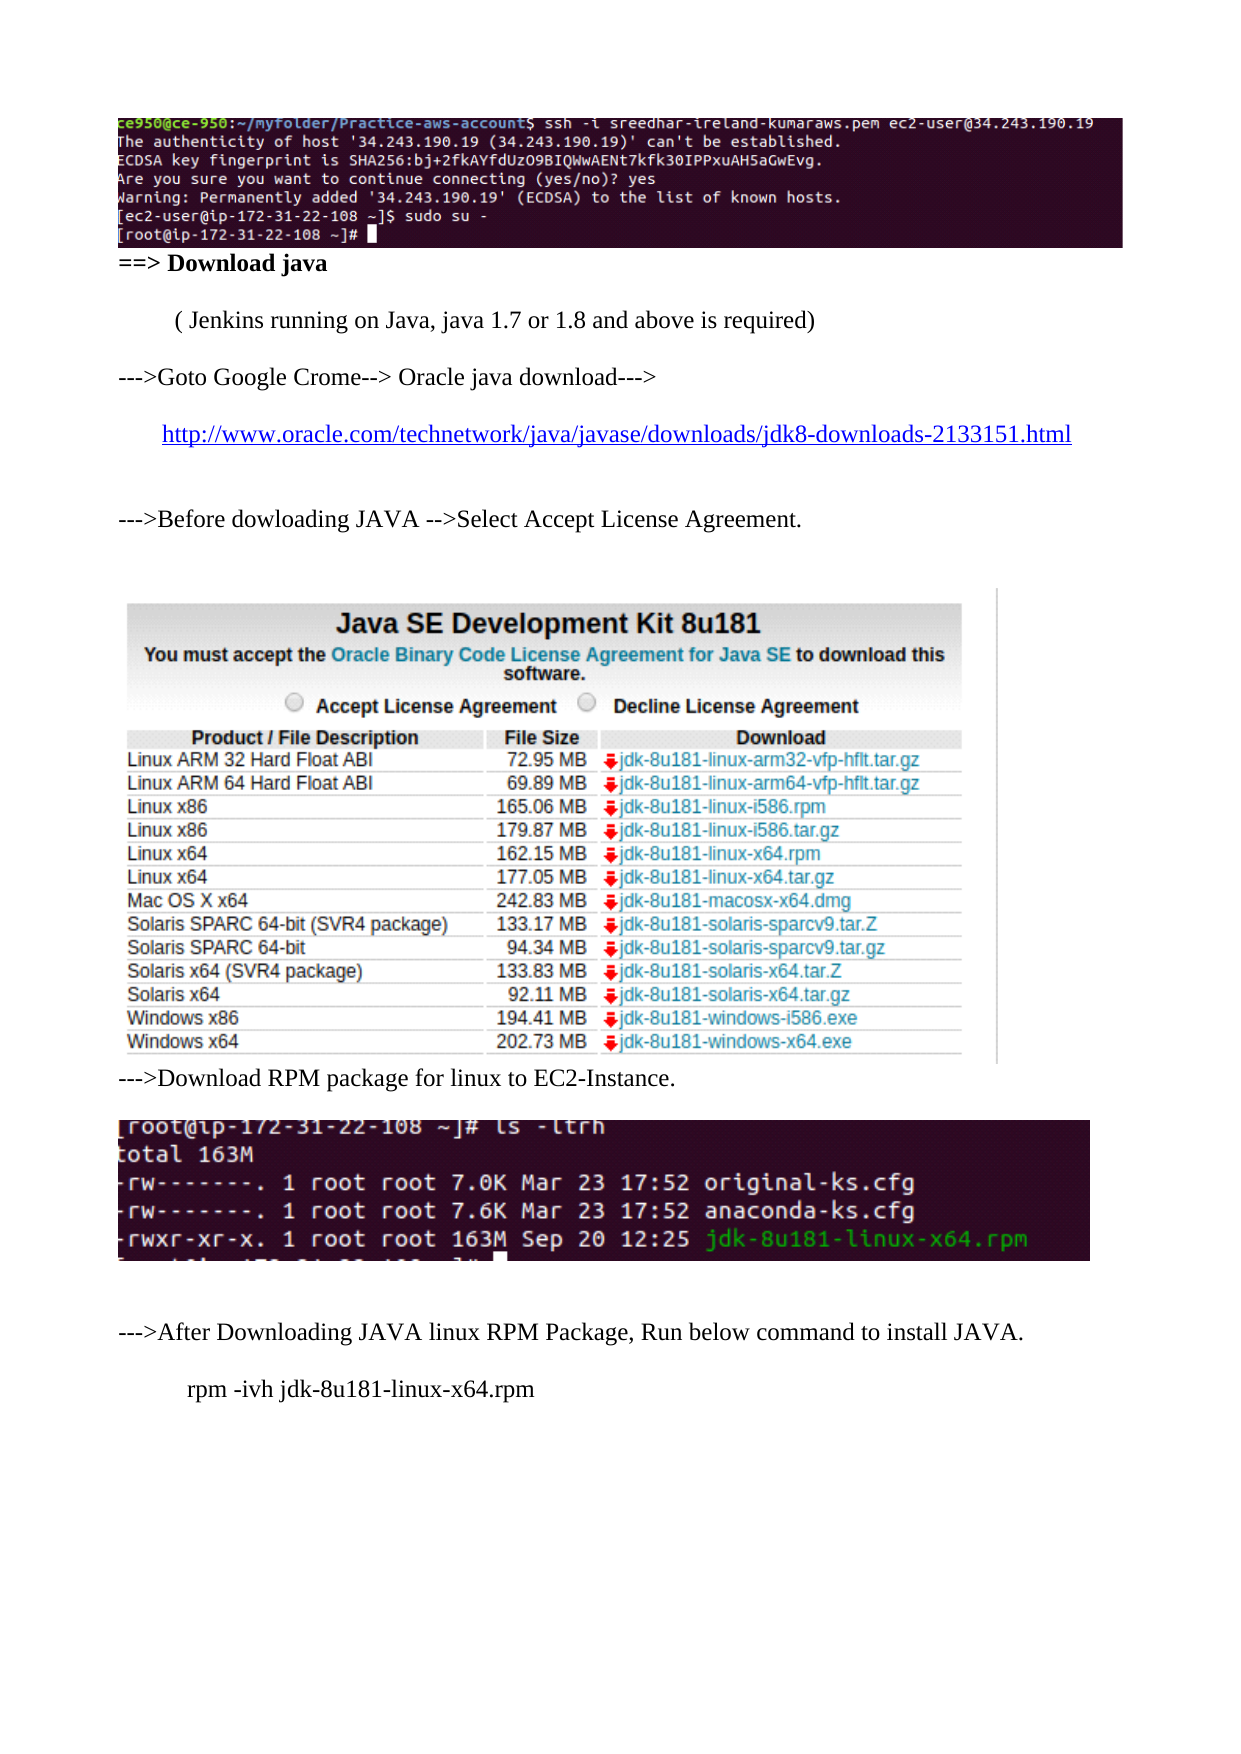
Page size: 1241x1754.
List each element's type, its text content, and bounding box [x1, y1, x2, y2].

text --->Goto Google Crome--> Oracle java download---> [118, 362, 1122, 391]
text --->After Downloading JAVA linux RPM Package, Run below command to install JAVA. [118, 1317, 1122, 1346]
text http://www.oracle.com/technetwork/java/javase/downloads/jdk8-downloads-2133151.html [118, 419, 1122, 448]
text ( Jenkins running on Java, java 1.7 or 1.8 and above is required) [118, 305, 1122, 334]
text rpm -ivh jdk-8u181-linux-x64.rpm [118, 1374, 1122, 1402]
text --->Before dowloading JAVA -->Select Accept License Agreement. [118, 504, 1122, 532]
text ==> Download java [118, 248, 1122, 277]
text --->Download RPM package for linux to EC2-Instance. [118, 1063, 1122, 1092]
